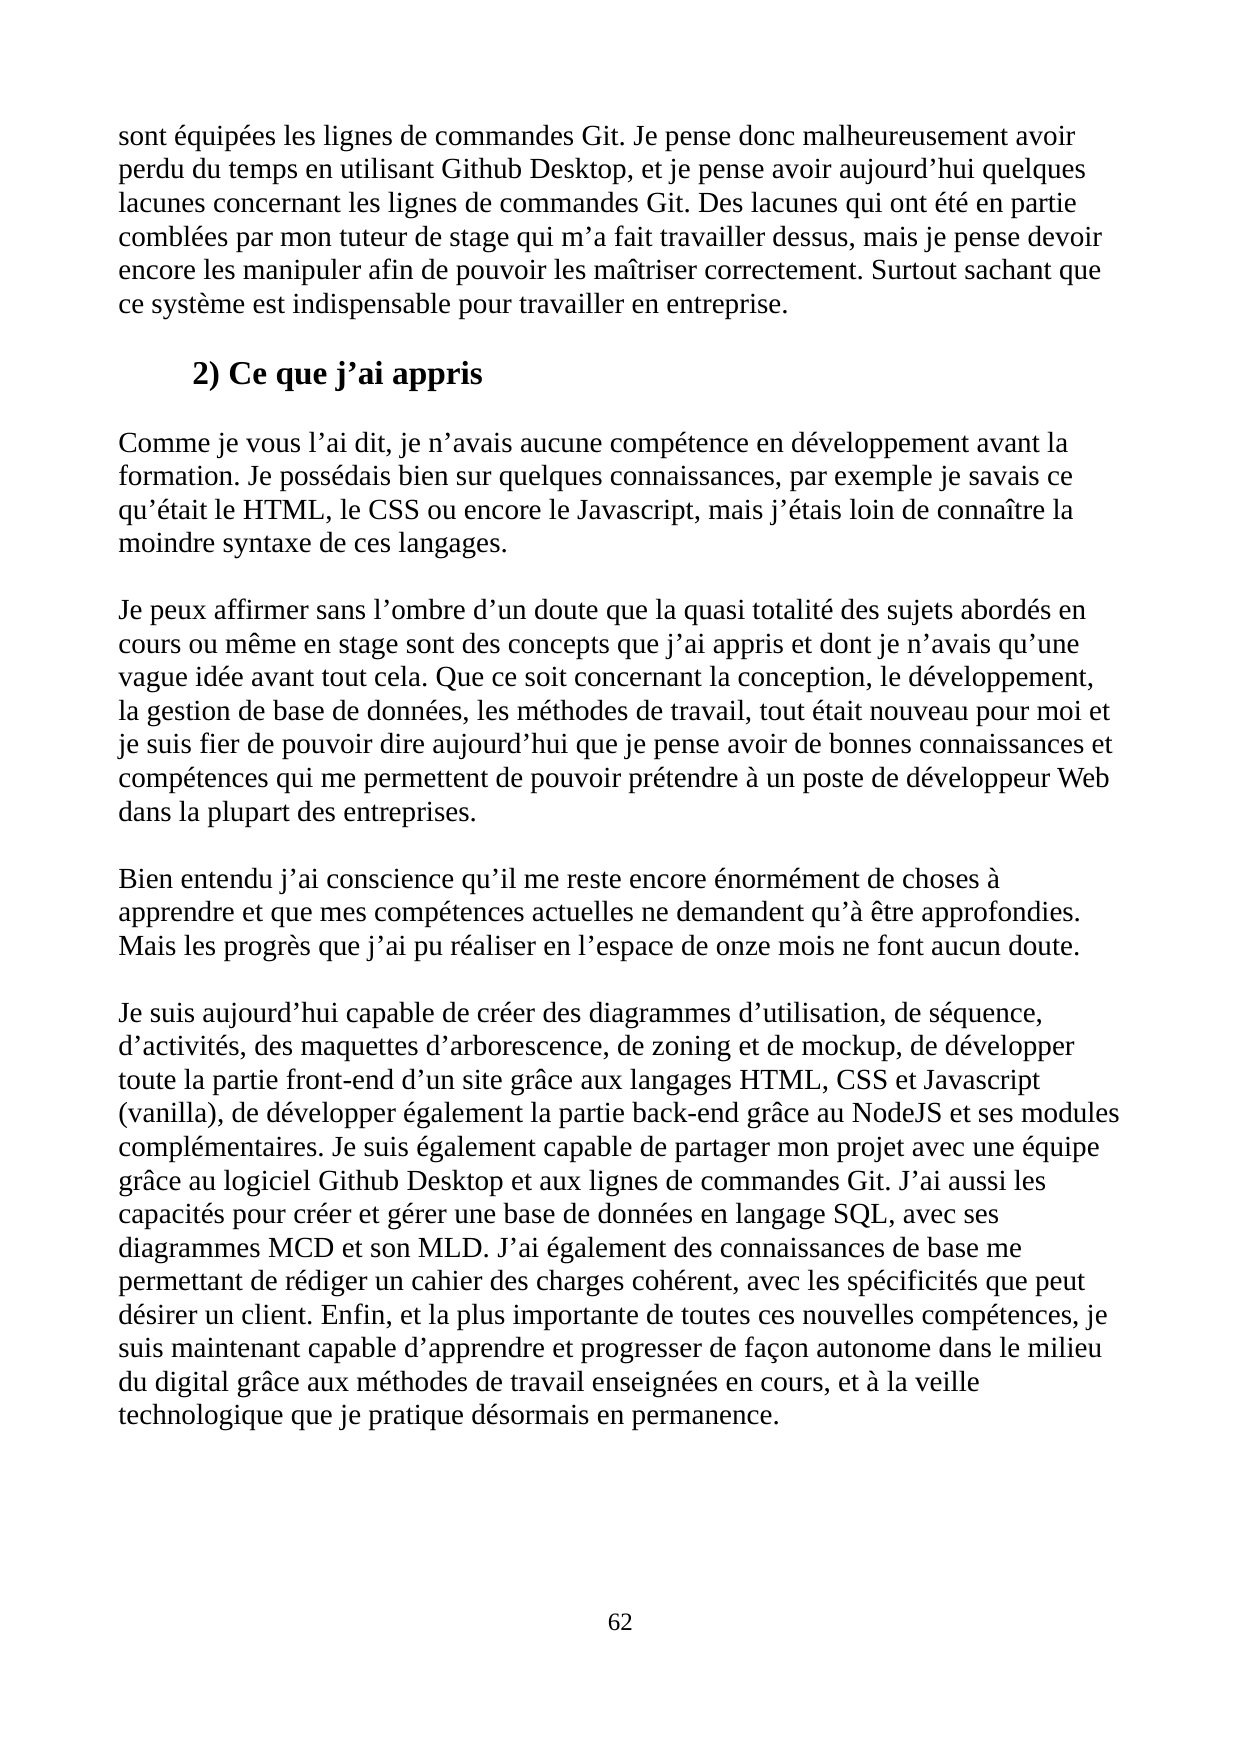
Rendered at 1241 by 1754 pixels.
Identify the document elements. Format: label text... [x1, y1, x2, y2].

text Bien entendu j’ai conscience qu’il me reste encore énormément de choses à apprendre et que mes compétences actuelles ne demandent qu’à être approfondies. Mais les progrès que j’ai pu réaliser en l’espace de onze mois ne font aucun doute. [118, 861, 1122, 961]
text Je peux affirmer sans l’ombre d’un doute que la quasi totalité des sujets abordés en cours ou même en stage sont des concepts que j’ai appris et dont je n’avais qu’une vague idée avant tout cela. Que ce soit concernant la conception, le développement, la gestion de base de données, les méthodes de travail, tout était nouveau pour moi et je suis fier de pouvoir dire aujourd’hui que je pense avoir de bonnes connaissances et compétences qui me permettent de pouvoir prétendre à un poste de développeur Web dans la plupart des entreprises. [118, 592, 1122, 827]
text 2) Ce que j’ai appris [118, 353, 1122, 391]
text Comme je vous l’ai dit, je n’avais aucune compétence en développement avant la formation. Je possédais bien sur quelques connaissances, par exemple je savais ce qu’était le HTML, le CSS ou encore le Javascript, mais j’étais loin de connaître la moindre syntaxe de ces langages. [118, 425, 1122, 559]
text sont équipées les lignes de commandes Git. Je pense donc malheureusement avoir perdu du temps en utilisant Github Desktop, et je pense avoir aujourd’hui quelques lacunes concernant les lignes de commandes Git. Des lacunes qui ont été en partie comblées par mon tuteur de stage qui m’a fait travailler dessus, mais je pense devoir encore les manipuler afin de pouvoir les maîtriser correctement. Surtout sachant que ce système est indispensable pour travailler en entreprise. [118, 118, 1122, 319]
text Je suis aujourd’hui capable de créer des diagrammes d’utilisation, de séquence, d’activités, des maquettes d’arborescence, de zoning et de mockup, de développer toute la partie front-end d’un site grâce aux langages HTML, CSS et Javascript (vanilla), de développer également la partie back-end grâce au NodeJS et ses modules complémentaires. Je suis également capable de partager mon projet avec une équipe grâce au logiciel Github Desktop et aux lignes de commandes Git. J’ai aussi les capacités pour créer et gérer une base de données en langage SQL, avec ses diagrammes MCD et son MLD. J’ai également des connaissances de base me permettant de rédiger un cahier des charges cohérent, avec les spécificités que peut désirer un client. Enfin, et la plus importante de toutes ces nouvelles compétences, je suis maintenant capable d’apprendre et progresser de façon autonome dans le milieu du digital grâce aux méthodes de travail enseignées en cours, et à la veille technologique que je pratique désormais en permanence. [118, 995, 1122, 1431]
